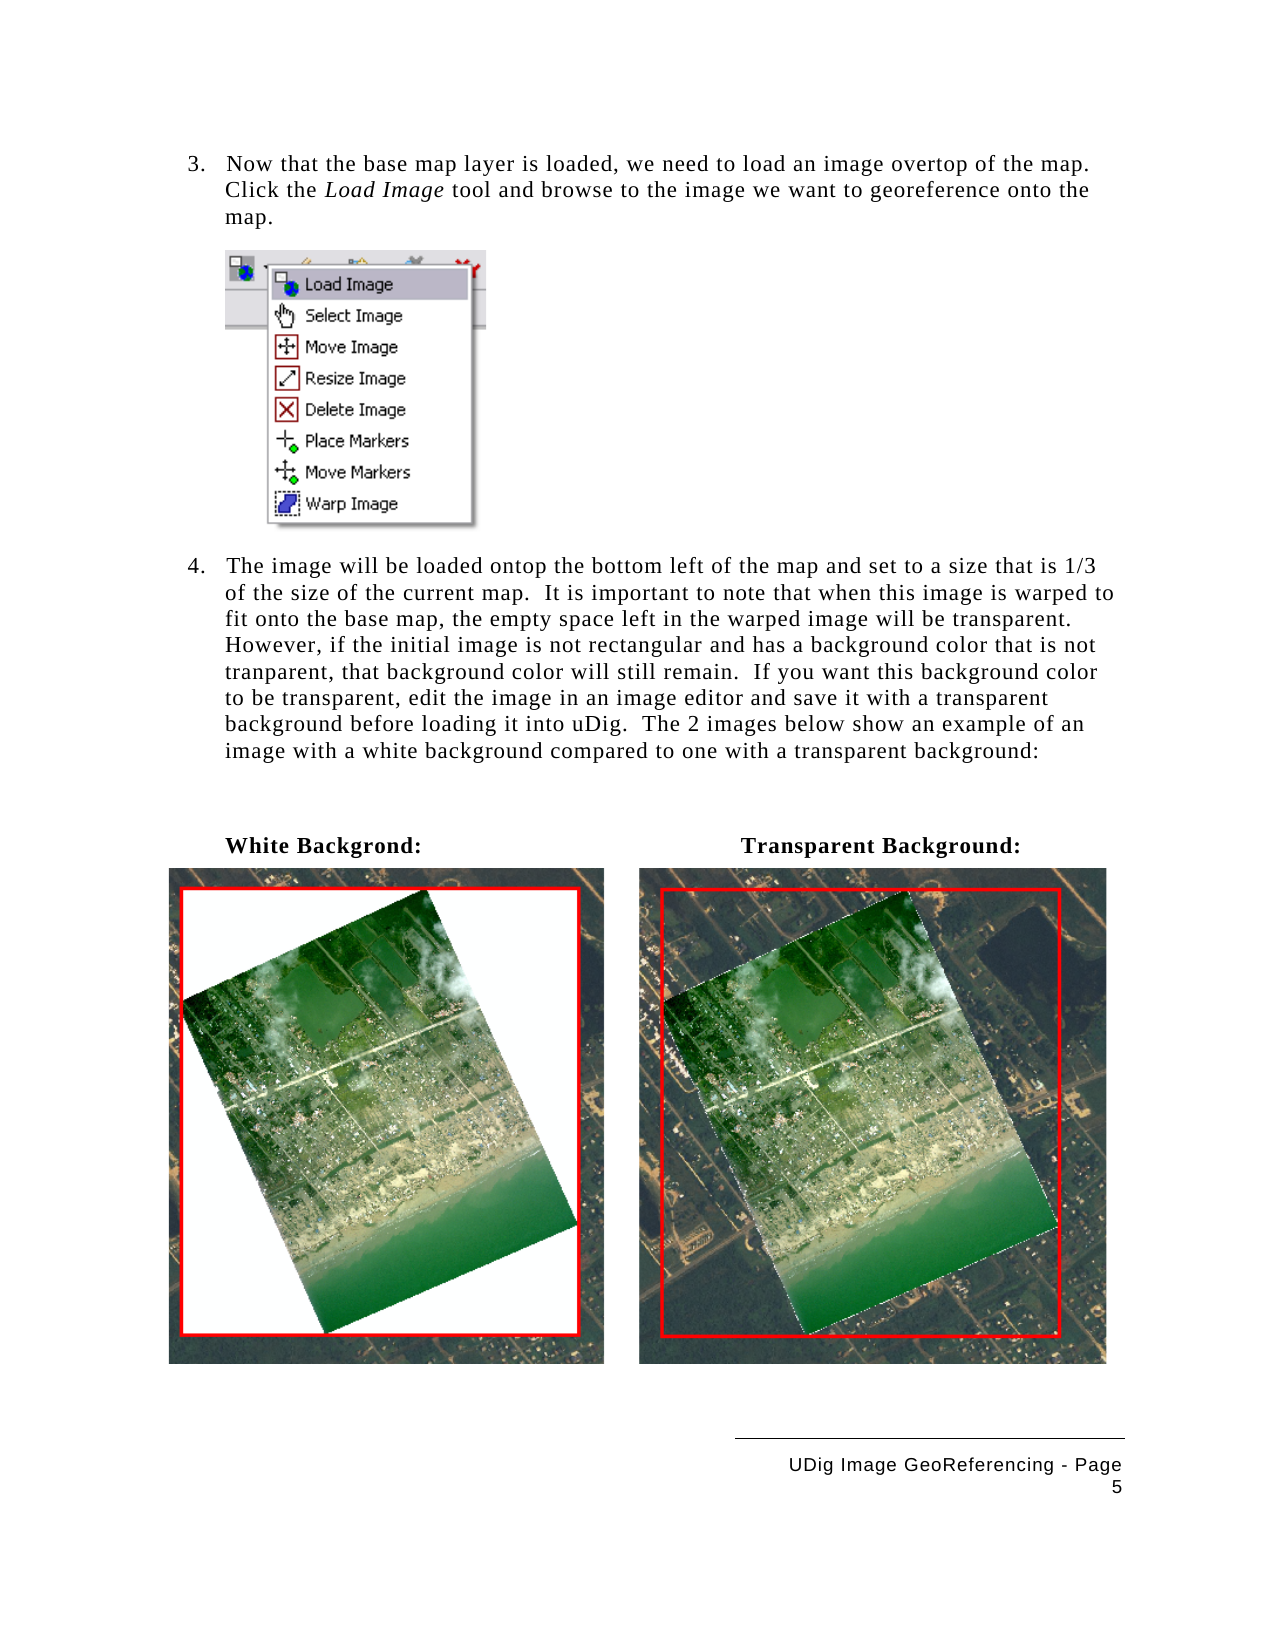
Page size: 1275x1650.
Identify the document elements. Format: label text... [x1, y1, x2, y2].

list The image will be loaded ontop the bottom left of the map and set to a size that is 1/3 of the size of the current map. It is important to note that when this image is warped to fit onto the base map, the empty space left in the warped image will be transparent. However, if the initial image is not rectangular and has a background color that is not tranparent, that background color will still remain. If you want this background color to be transparent, edit the image in an image editor and save it with a transparent background before loading it into uDig. The 2 images below show an example of an image with a white background compared to one with a transparent background: [187, 552, 1125, 763]
list White Backgrond: Transparent Background: [187, 832, 1125, 858]
list Now that the base map layer is loaded, we need to load an image overtop of the map. Click the Load Image tool and browse to the image we want to georeference onto the map. [187, 150, 1125, 229]
